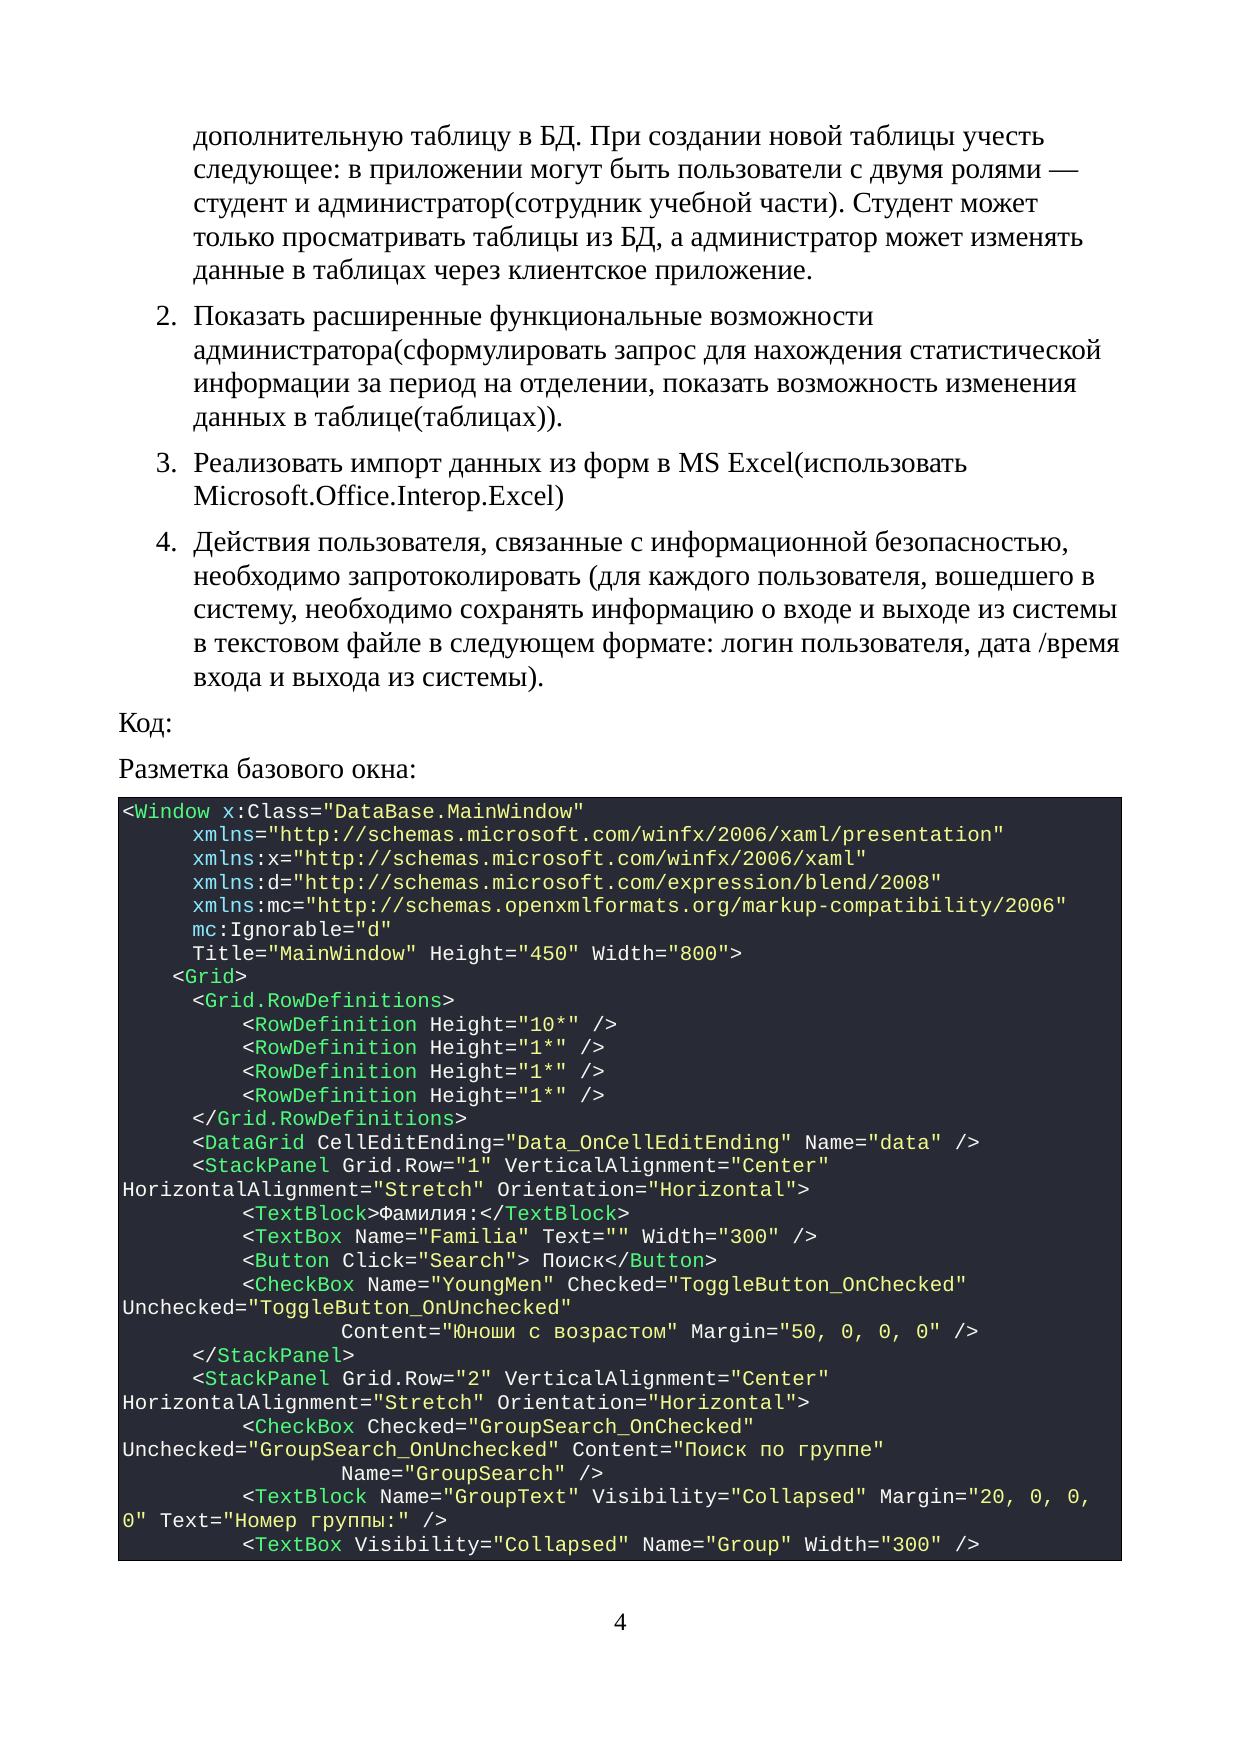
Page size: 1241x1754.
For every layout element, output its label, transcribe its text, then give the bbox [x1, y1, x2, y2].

text <TextBlock>Фамилия:</TextBlock> [119, 1199, 1121, 1222]
text </StackPanel> [119, 1341, 1121, 1364]
text </Grid.RowDefinitions> [119, 1104, 1121, 1128]
text <TextBox Name="Familia" Text="" Width="300" /> [119, 1222, 1121, 1246]
list Реализовать импорт данных из форм в MS Excel(использовать Microsoft.Office.Interop.Excel) [156, 445, 1122, 512]
text xmlns:x="http://schemas.microsoft.com/winfx/2006/xaml" [119, 844, 1121, 868]
text <TextBlock Name="GroupText" Visibility="Collapsed" Margin="20, 0, 0, 0" Text="Номер группы:" /> [119, 1483, 1121, 1530]
text <CheckBox Name="YoungMen" Checked="ToggleButton_OnChecked" Unchecked="ToggleButton_OnUnchecked" [119, 1270, 1121, 1317]
text Title="MainWindow" Height="450" Width="800"> [119, 939, 1121, 962]
text <RowDefinition Height="10*" /> [119, 1010, 1121, 1033]
text Код: [118, 705, 1122, 738]
text xmlns="http://schemas.microsoft.com/winfx/2006/xaml/presentation" [119, 821, 1121, 844]
text <RowDefinition Height="1*" /> [119, 1033, 1121, 1057]
text Name="GroupSearch" /> [119, 1459, 1121, 1483]
text xmlns:mc="http://schemas.openxmlformats.org/markup-compatibility/2006" [119, 891, 1121, 915]
text <CheckBox Checked="GroupSearch_OnChecked" Unchecked="GroupSearch_OnUnchecked" Content="Поиск по группе" [119, 1412, 1121, 1459]
text Content="Юноши с возрастом" Margin="50, 0, 0, 0" /> [119, 1317, 1121, 1341]
text xmlns:d="http://schemas.microsoft.com/expression/blend/2008" [119, 868, 1121, 891]
text <TextBox Visibility="Collapsed" Name="Group" Width="300" /> [119, 1530, 1121, 1560]
text <Window x:Class="DataBase.MainWindow" [119, 798, 1121, 821]
text <RowDefinition Height="1*" /> [119, 1057, 1121, 1081]
list Действия пользователя, связанные с информационной безопасностью, необходимо запротоколировать (для каждого пользователя, вошедшего в систему, необходимо сохранять информацию о входе и выходе из системы в текстовом файле в следующем формате: логин пользователя, дата /время входа и выхода из системы). [156, 524, 1122, 692]
text <RowDefinition Height="1*" /> [119, 1081, 1121, 1104]
list дополнительную таблицу в БД. При создании новой таблицы учесть следующее: в приложении могут быть пользователи с двумя ролями — студент и администратор(сотрудник учебной части). Студент может только просматривать таблицы из БД, а администратор может изменять данные в таблицах через клиентское приложение. [156, 118, 1122, 286]
text Разметка базового окна: [118, 751, 1122, 784]
text mc:Ignorable="d" [119, 915, 1121, 939]
text <StackPanel Grid.Row="2" VerticalAlignment="Center" HorizontalAlignment="Stretch" Orientation="Horizontal"> [119, 1364, 1121, 1412]
list Показать расширенные функциональные возможности администратора(сформулировать запрос для нахождения статистической информации за период на отделении, показать возможность изменения данных в таблице(таблицах)). [156, 298, 1122, 432]
text <Grid> [119, 962, 1121, 986]
text <DataGrid CellEditEnding="Data_OnCellEditEnding" Name="data" /> [119, 1128, 1121, 1152]
text <StackPanel Grid.Row="1" VerticalAlignment="Center" HorizontalAlignment="Stretch" Orientation="Horizontal"> [119, 1152, 1121, 1199]
text <Button Click="Search"> Поиск</Button> [119, 1246, 1121, 1270]
text <Grid.RowDefinitions> [119, 986, 1121, 1010]
